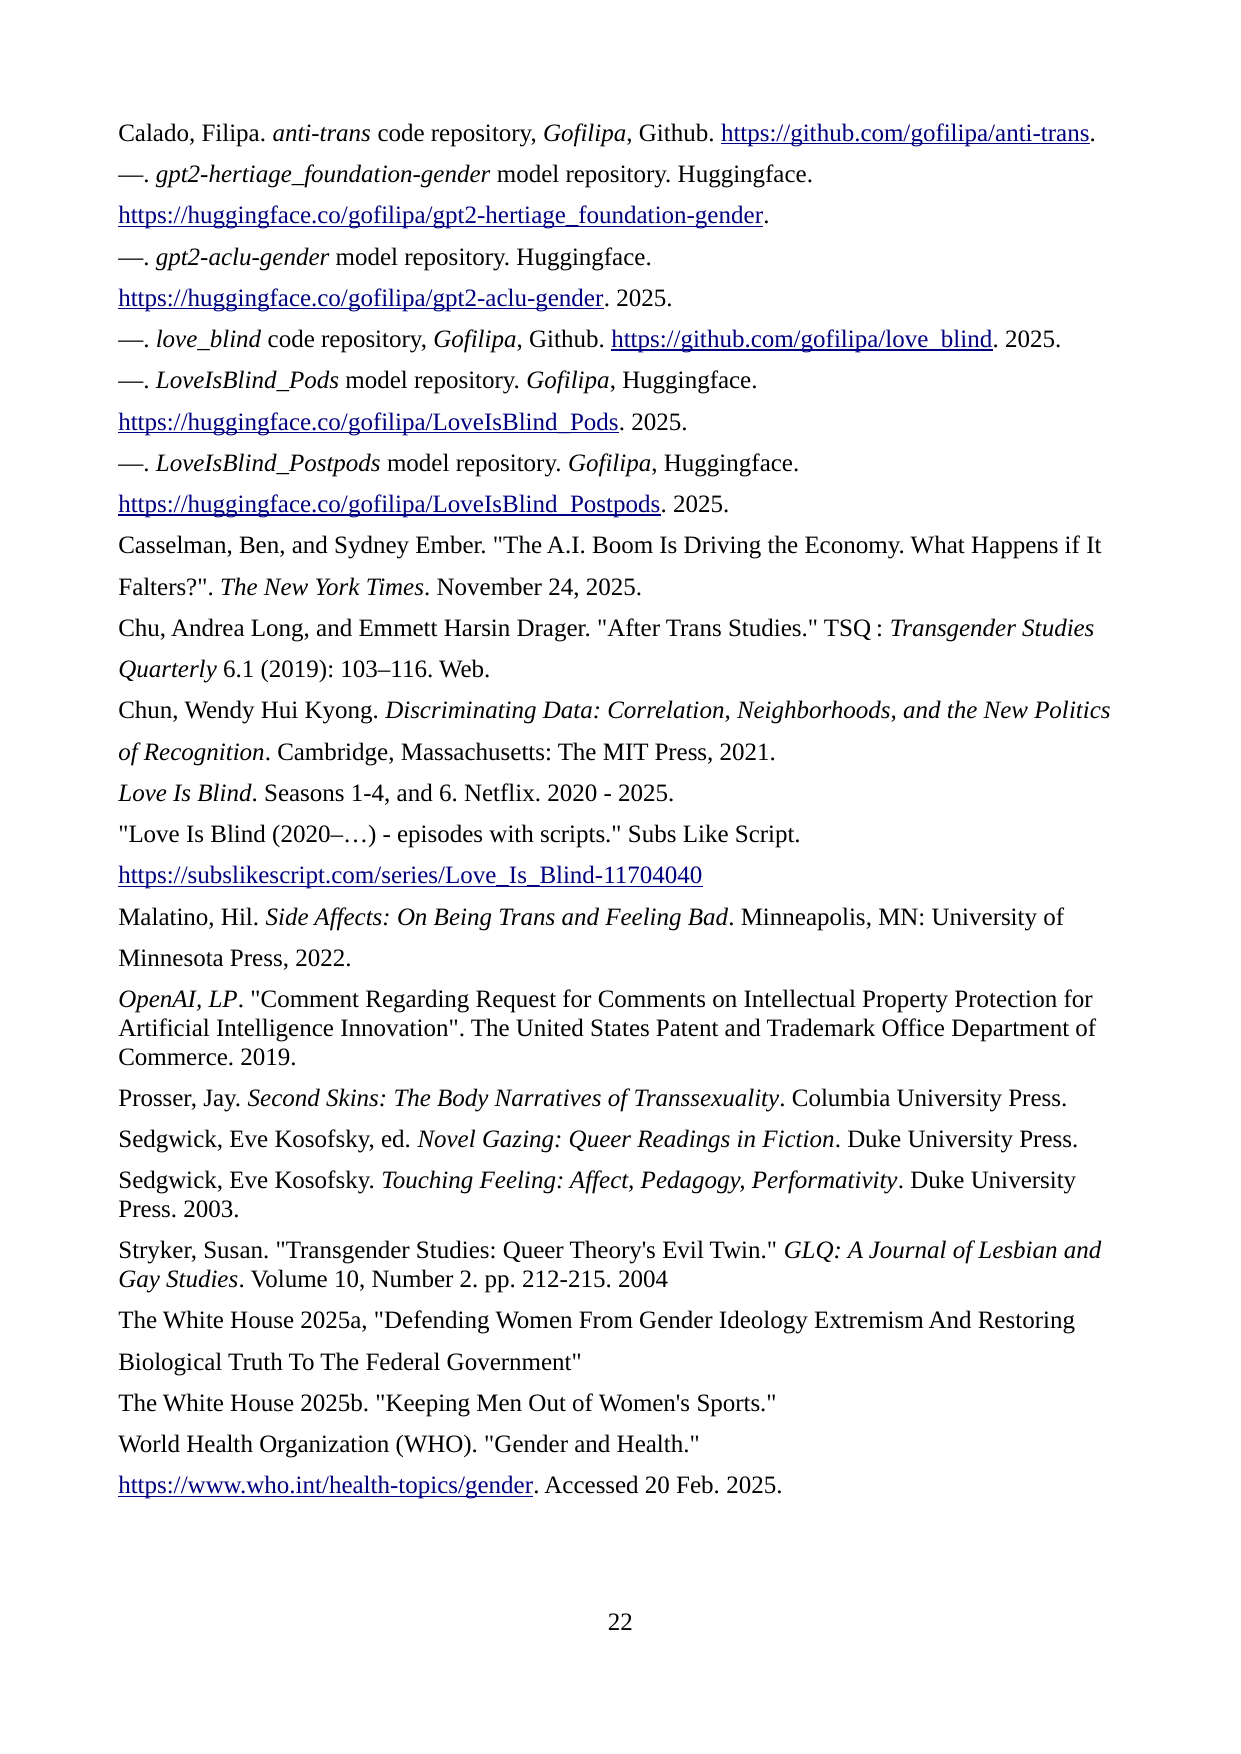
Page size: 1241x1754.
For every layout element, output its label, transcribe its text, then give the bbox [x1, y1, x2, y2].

text Prosser, Jay. Second Skins: The Body Narratives of Transsexuality. Columbia University Press. [118, 1083, 1122, 1112]
text Chu, Andrea Long, and Emmett Harsin Drager. "After Trans Studies." TSQ : Transgender Studies [118, 613, 1122, 642]
text World Health Organization (WHO). "Gender and Health." [118, 1429, 1122, 1458]
text Chun, Wendy Hui Kyong. Discriminating Data: Correlation, Neighborhoods, and the New Politics [118, 696, 1122, 724]
text —. love_blind code repository, Gofilipa, Github. https://github.com/gofilipa/love_blind. 2025. [118, 324, 1122, 353]
text —. gpt2-hertiage_foundation-gender model repository. Huggingface. [118, 159, 1122, 188]
text The White House 2025b. "Keeping Men Out of Women's Sports." [118, 1388, 1122, 1417]
text The White House 2025a, "Defending Women From Gender Ideology Extremism And Restoring [118, 1306, 1122, 1334]
text "Love Is Blind (2020–…) - episodes with scripts." Subs Like Script. [118, 819, 1122, 848]
text —. gpt2-aclu-gender model repository. Huggingface. [118, 242, 1122, 271]
text https://huggingface.co/gofilipa/gpt2-hertiage_foundation-gender. [118, 201, 1122, 229]
text https://huggingface.co/gofilipa/LoveIsBlind_Pods. 2025. [118, 407, 1122, 436]
text Minnesota Press, 2022. [118, 943, 1122, 972]
text of Recognition. Cambridge, Massachusetts: The MIT Press, 2021. [118, 737, 1122, 766]
text OpenAI, LP. "Comment Regarding Request for Comments on Intellectual Property Protection for Artificial Intelligence Innovation". The United States Patent and Trademark Office Department of Commerce. 2019. [118, 984, 1122, 1071]
text Casselman, Ben, and Sydney Ember. "The A.I. Boom Is Driving the Economy. What Happens if It [118, 531, 1122, 559]
text Love Is Blind. Seasons 1-4, and 6. Netflix. 2020 - 2025. [118, 778, 1122, 807]
text Quarterly 6.1 (2019): 103–116. Web. [118, 654, 1122, 683]
text Stryker, Susan. "Transgender Studies: Queer Theory's Evil Twin." GLQ: A Journal of Lesbian and Gay Studies. Volume 10, Number 2. pp. 212-215. 2004 [118, 1236, 1122, 1293]
text Calado, Filipa. anti-trans code repository, Gofilipa, Github. https://github.com/gofilipa/anti-trans. [118, 118, 1122, 147]
text https://huggingface.co/gofilipa/gpt2-aclu-gender. 2025. [118, 283, 1122, 312]
text https://huggingface.co/gofilipa/LoveIsBlind_Postpods. 2025. [118, 489, 1122, 518]
text —. LoveIsBlind_Pods model repository. Gofilipa, Huggingface. [118, 366, 1122, 394]
text Sedgwick, Eve Kosofsky. Touching Feeling: Affect, Pedagogy, Performativity. Duke University Press. 2003. [118, 1166, 1122, 1223]
text https://subslikescript.com/series/Love_Is_Blind-11704040 [118, 861, 1122, 889]
text Biological Truth To The Federal Government" [118, 1347, 1122, 1376]
text Sedgwick, Eve Kosofsky, ed. Novel Gazing: Queer Readings in Fiction. Duke University Press. [118, 1124, 1122, 1153]
text Falters?". The New York Times. November 24, 2025. [118, 572, 1122, 601]
text —. LoveIsBlind_Postpods model repository. Gofilipa, Huggingface. [118, 448, 1122, 477]
text https://www.who.int/health-topics/gender. Accessed 20 Feb. 2025. [118, 1471, 1122, 1499]
text Malatino, Hil. Side Affects: On Being Trans and Feeling Bad. Minneapolis, MN: University of [118, 902, 1122, 931]
